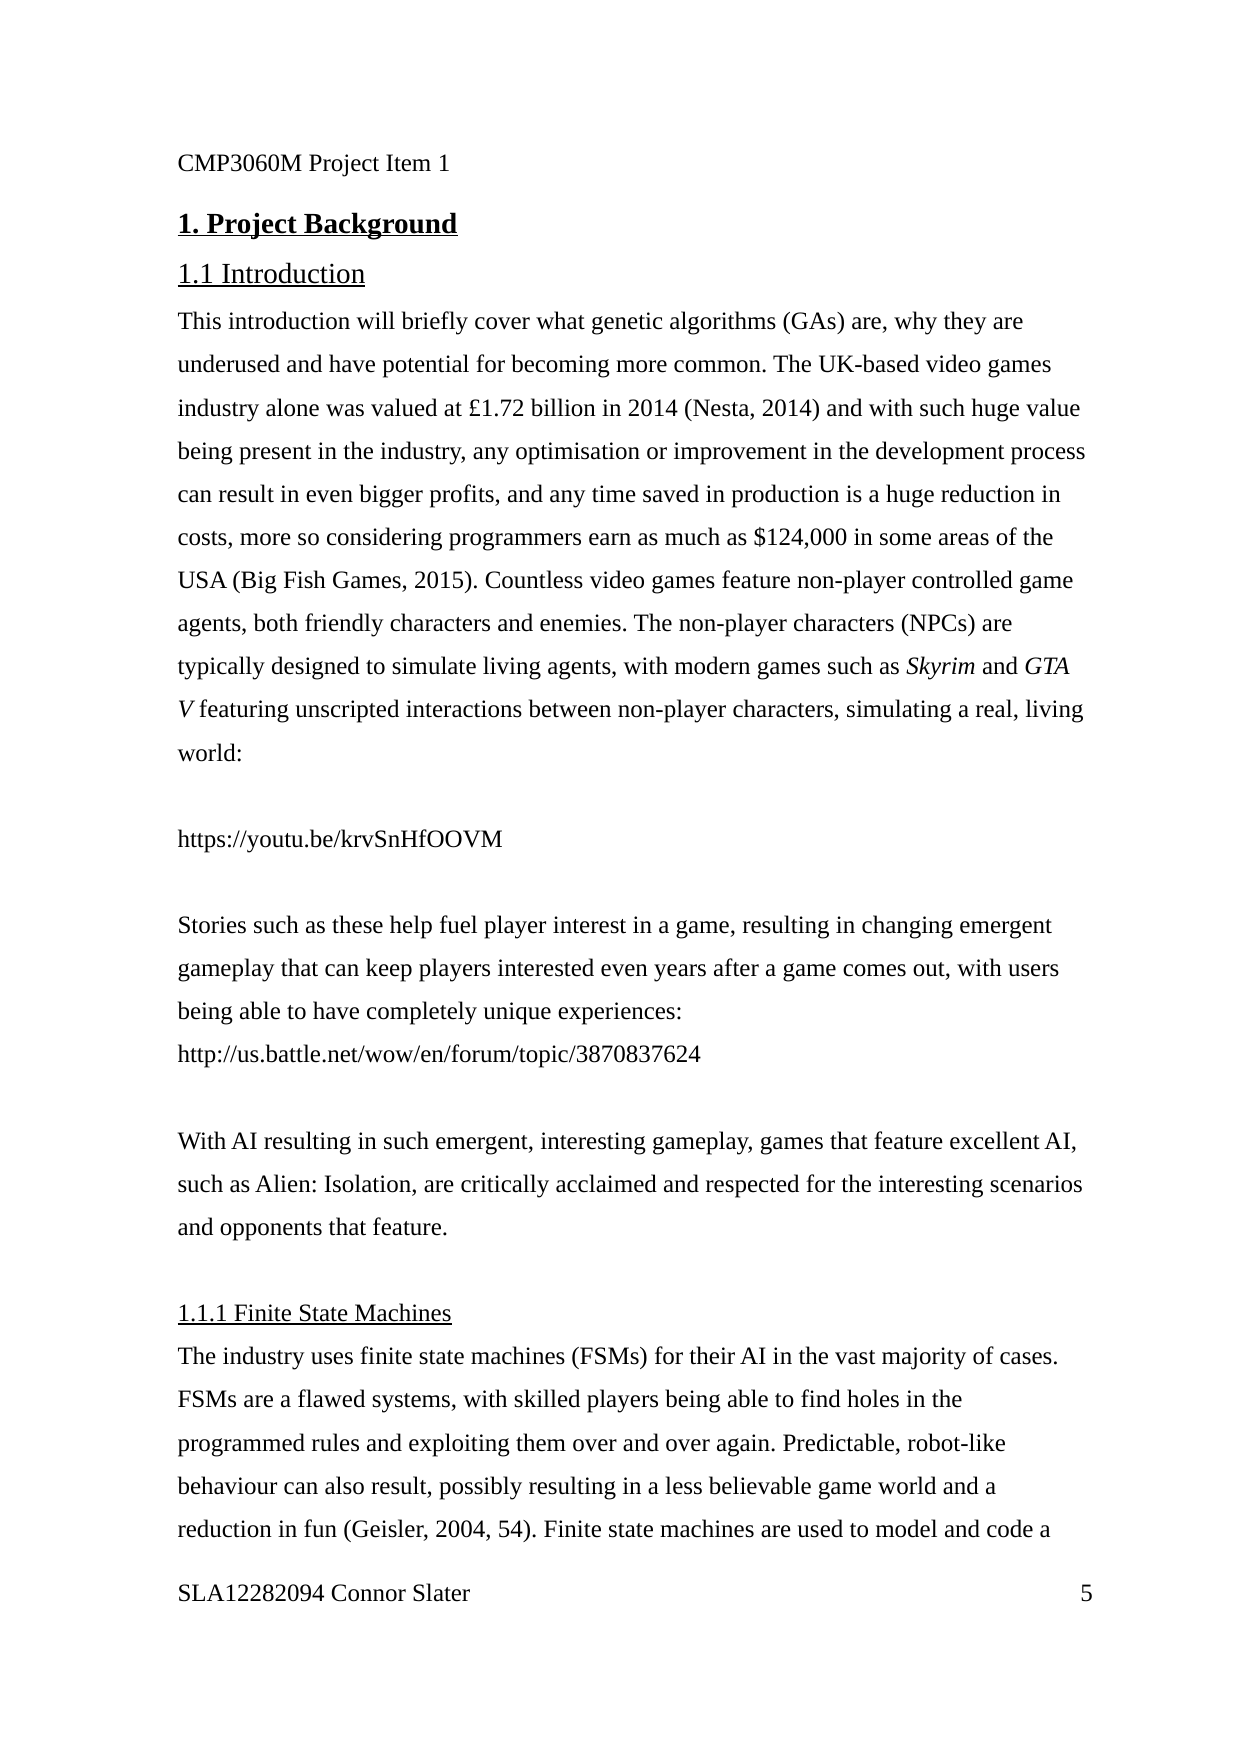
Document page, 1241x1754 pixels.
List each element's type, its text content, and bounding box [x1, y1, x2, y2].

text https://youtu.be/krvSnHfOOVM [177, 824, 1093, 853]
text This introduction will briefly cover what genetic algorithms (GAs) are, why they are underused and have potential for becoming more common. The UK-based video games industry alone was valued at £1.72 billion in 2014 (Nesta, 2014) and with such huge value being present in the industry, any optimisation or improvement in the development process can result in even bigger profits, and any time saved in production is a huge reduction in costs, more so considering programmers earn as much as $124,000 in some areas of the USA (Big Fish Games, 2015). Countless video games feature non-player controlled game agents, both friendly characters and enemies. The non-player characters (NPCs) are typically designed to simulate living agents, with modern games such as Skyrim and GTA V featuring unscripted interactions between non-player characters, simulating a real, living world: [177, 306, 1093, 766]
text 1.1 Introduction [177, 256, 1093, 290]
text With AI resulting in such emergent, interesting gameplay, games that feature excellent AI, such as Alien: Isolation, are critically acclaimed and respected for the interesting scenarios and opponents that feature. [177, 1126, 1093, 1241]
text Stories such as these help fuel player interest in a game, resulting in changing emergent gameplay that can keep players interested even years after a game comes out, with users being able to have completely unique experiences: http://us.battle.net/wow/en/forum/topic/3870837624 [177, 910, 1093, 1068]
text The industry uses finite state machines (FSMs) for their AI in the vast majority of cases. FSMs are a flawed systems, with skilled players being able to find holes in the programmed rules and exploiting them over and over again. Predictable, robot-like behaviour can also result, possibly resulting in a less believable game world and a reduction in fun (Geisler, 2004, 54). Finite state machines are used to model and code a [177, 1341, 1093, 1543]
text 1. Project Background [177, 206, 1093, 239]
text 1.1.1 Finite State Machines [177, 1298, 1093, 1327]
